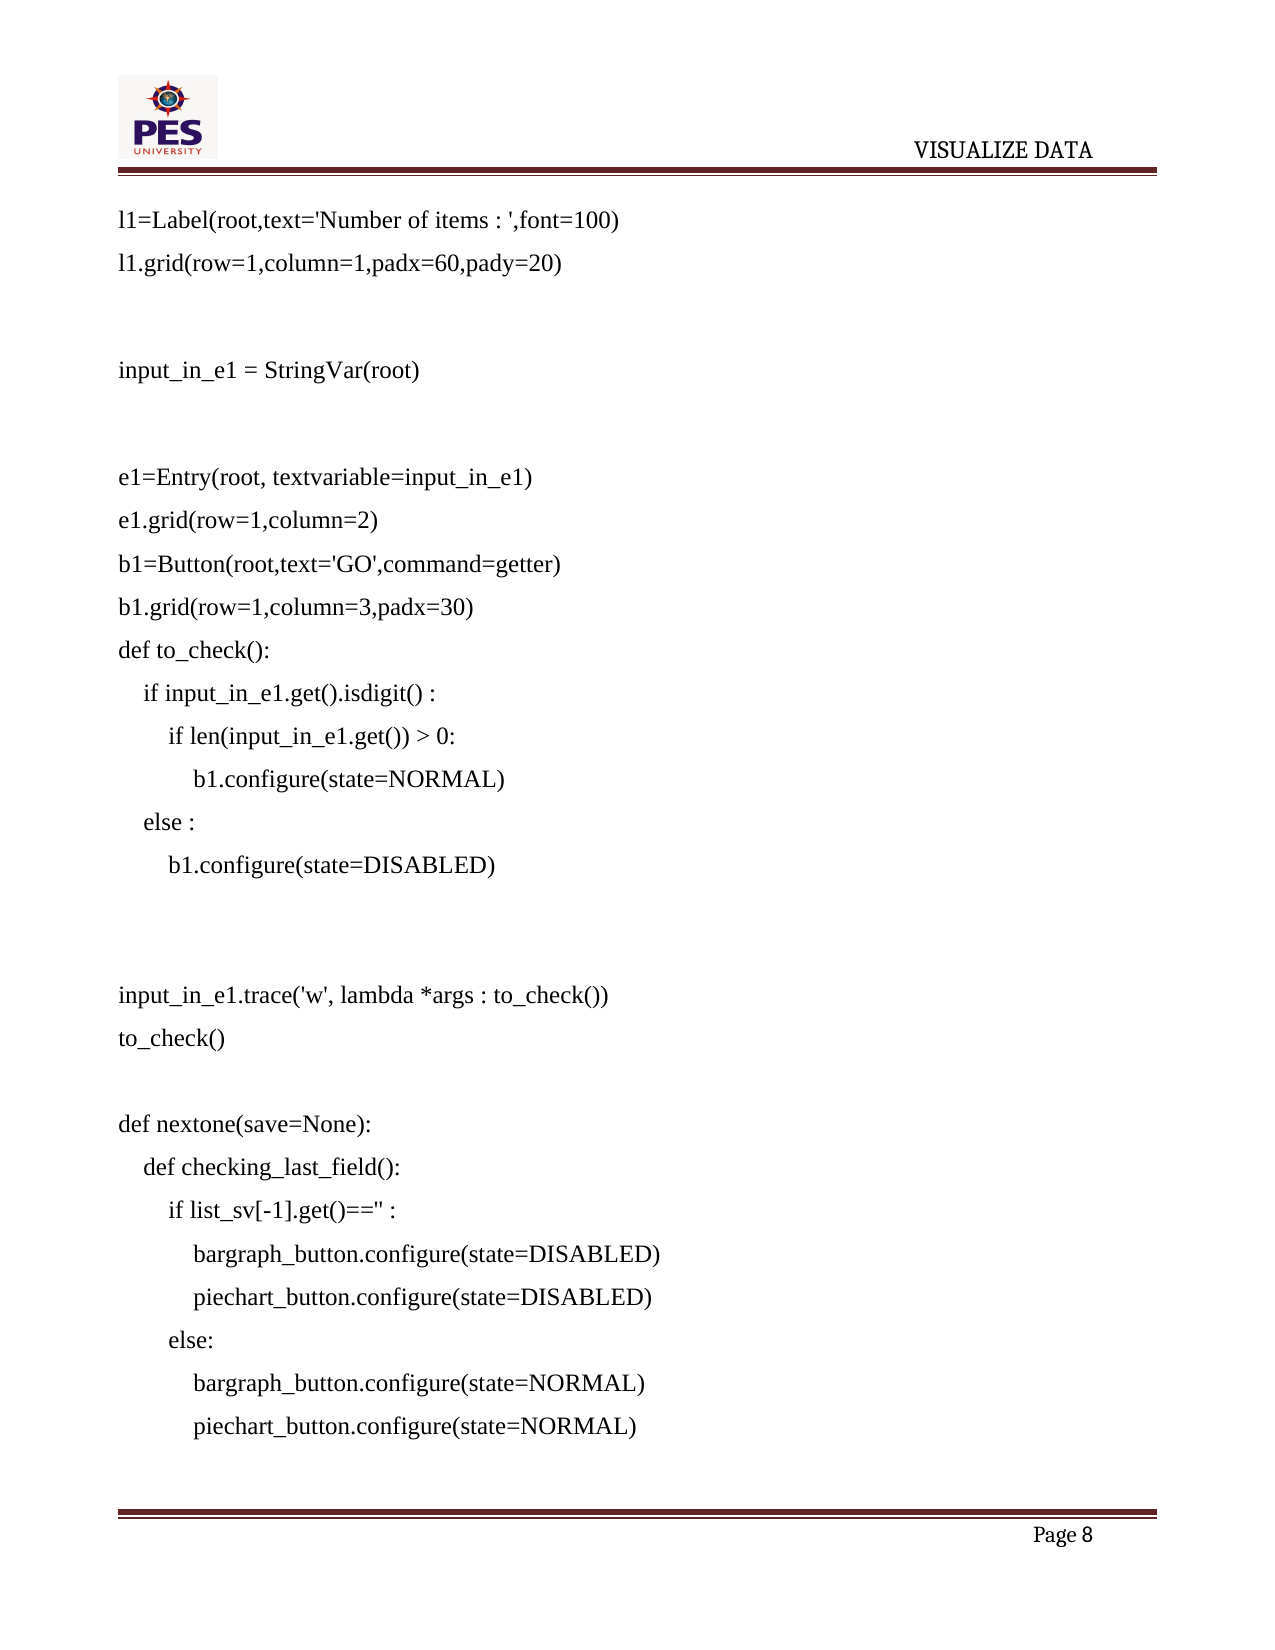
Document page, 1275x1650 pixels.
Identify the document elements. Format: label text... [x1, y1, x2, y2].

text b1.configure(state=DISABLED) [118, 851, 1157, 879]
text if len(input_in_e1.get()) > 0: [118, 721, 1157, 750]
text def checking_last_field(): [118, 1152, 1157, 1181]
text b1.grid(row=1,column=3,padx=30) [118, 592, 1157, 621]
text input_in_e1 = StringVar(root) [118, 355, 1157, 384]
text else : [118, 807, 1157, 836]
text b1=Button(root,text='GO',command=getter) [118, 549, 1157, 577]
text l1.grid(row=1,column=1,padx=60,pady=20) [118, 248, 1157, 277]
text l1=Label(root,text='Number of items : ',font=100) [118, 205, 1157, 234]
text if input_in_e1.get().isdigit() : [118, 678, 1157, 707]
text piechart_button.configure(state=DISABLED) [118, 1282, 1157, 1311]
text b1.configure(state=NORMAL) [118, 764, 1157, 793]
picture [118, 75, 218, 159]
text e1.grid(row=1,column=2) [118, 506, 1157, 534]
text bargraph_button.configure(state=DISABLED) [118, 1239, 1157, 1267]
text e1=Entry(root, textvariable=input_in_e1) [118, 462, 1157, 491]
text def nextone(save=None): [118, 1109, 1157, 1138]
text else: [118, 1325, 1157, 1354]
text piechart_button.configure(state=NORMAL) [118, 1411, 1157, 1440]
text input_in_e1.trace('w', lambda *args : to_check()) [118, 980, 1157, 1009]
text if list_sv[-1].get()=='' : [118, 1196, 1157, 1224]
text to_check() [118, 1023, 1157, 1052]
text bargraph_button.configure(state=NORMAL) [118, 1368, 1157, 1397]
text def to_check(): [118, 635, 1157, 664]
